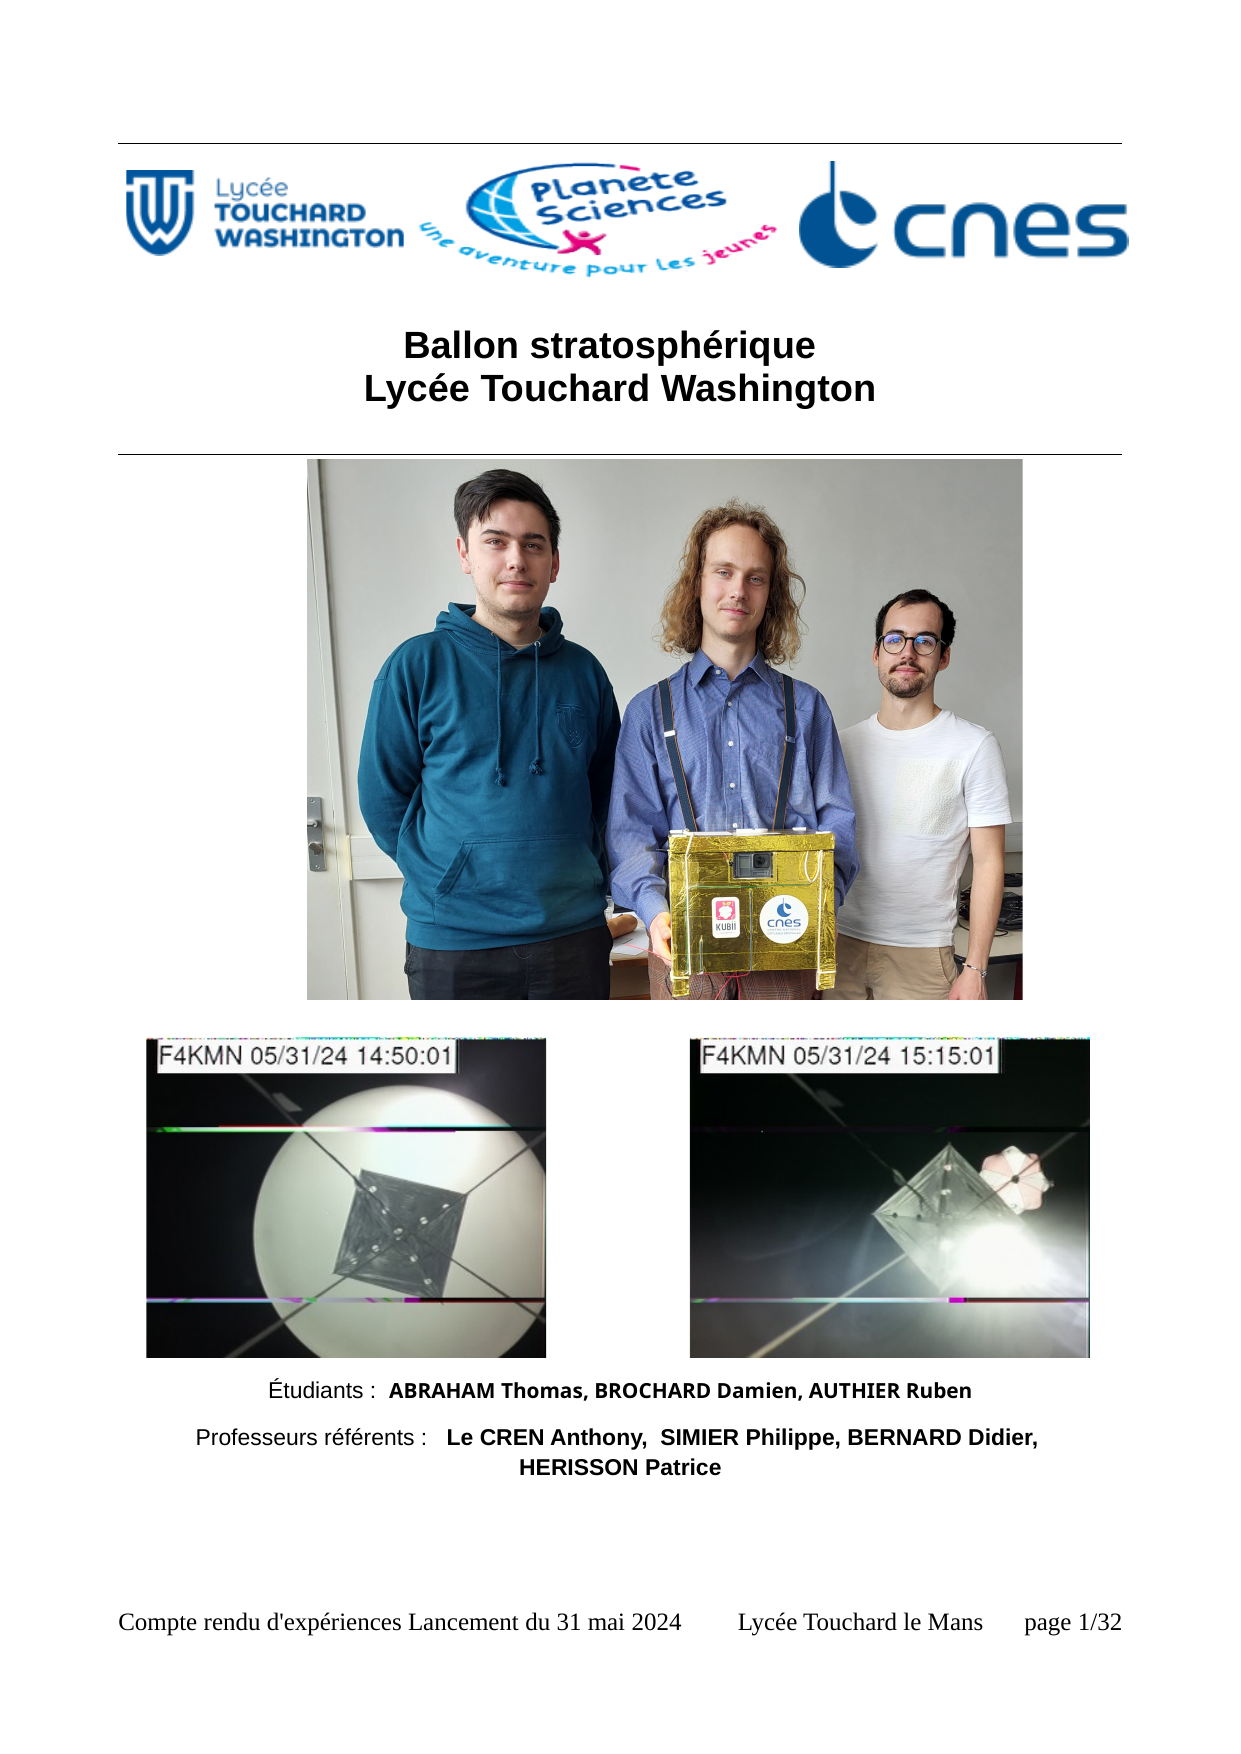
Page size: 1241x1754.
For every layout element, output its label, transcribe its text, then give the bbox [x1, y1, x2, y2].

text Professeurs référents : Le CREN Anthony, SIMIER Philippe, BERNARD Didier, HERISSON Patrice [118, 1424, 1122, 1480]
picture [126, 170, 404, 256]
picture [146, 1037, 547, 1358]
subtitle Ballon stratosphérique Lycée Touchard Washington [118, 319, 1122, 410]
picture [417, 161, 782, 279]
text Étudiants : ABRAHAM Thomas, BROCHARD Damien, AUTHIER Ruben [118, 473, 1122, 1405]
picture [307, 459, 1023, 1000]
picture [799, 161, 1129, 268]
picture [689, 1037, 1090, 1358]
